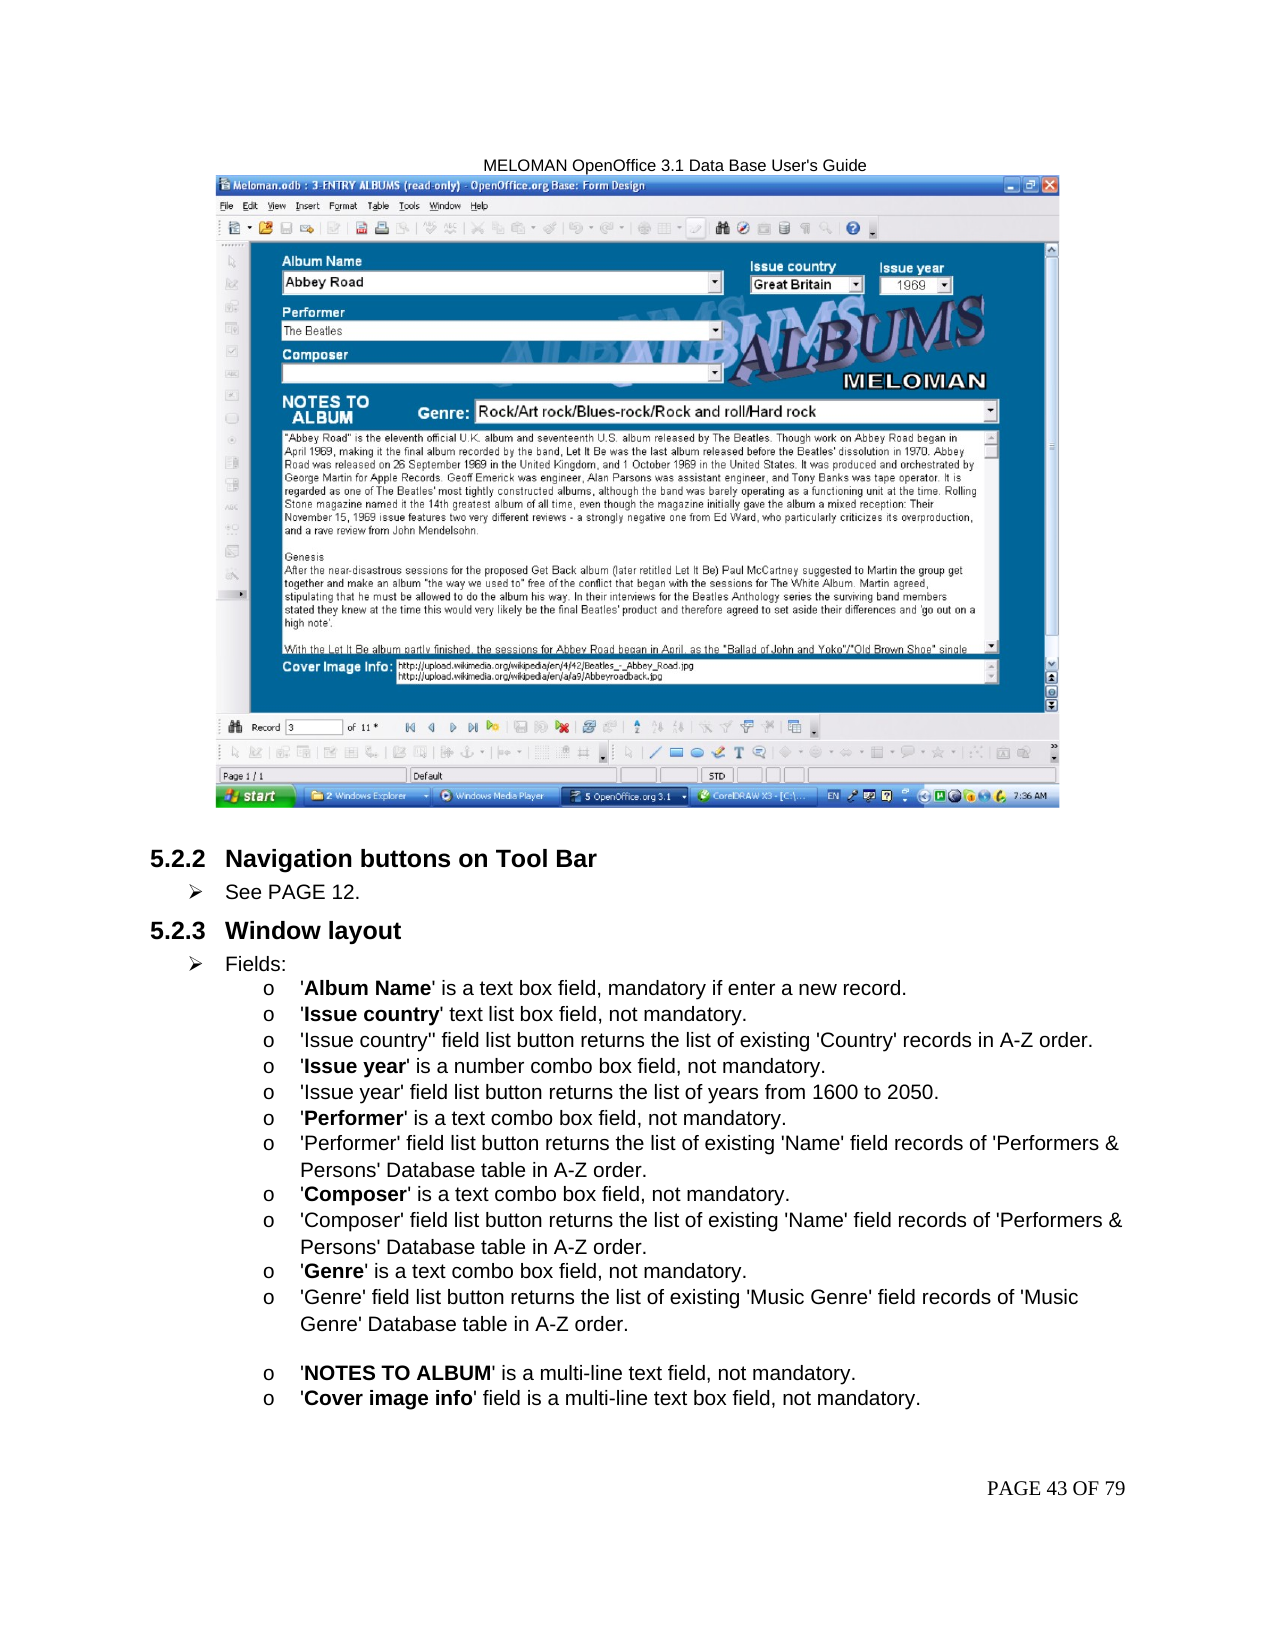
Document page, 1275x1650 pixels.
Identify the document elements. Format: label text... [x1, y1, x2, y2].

list 'Performer' is a text combo box field, not mandatory. [262, 1105, 1125, 1131]
subtitle Window layout [150, 916, 1125, 945]
list 'Issue year' field list button returns the list of years from 1600 to 2050. [262, 1079, 1125, 1105]
picture [215, 175, 1060, 808]
list 'Genre' is a text combo box field, not mandatory. [262, 1259, 1125, 1284]
list Fields: [187, 951, 1125, 976]
list 'NOTES TO ALBUM' is a multi-line text field, not mandatory. [262, 1360, 1125, 1386]
list 'Issue year' is a number combo box field, not mandatory. [262, 1054, 1125, 1079]
list 'Composer' field list button returns the list of existing 'Name' field records of 'Performers & Persons' Database table in A-Z order. [262, 1208, 1125, 1259]
list 'Album Name' is a text box field, mandatory if enter a new record. [262, 976, 1125, 1002]
list 'Issue country'' field list button returns the list of existing 'Country' records in A-Z order. [262, 1028, 1125, 1054]
list 'Issue country' text list box field, not mandatory. [262, 1002, 1125, 1028]
list 'Cover image info' field is a multi-line text box field, not mandatory. [262, 1386, 1125, 1412]
subtitle Navigation buttons on Tool Bar [150, 844, 1125, 872]
list 'Composer' is a text combo box field, not mandatory. [262, 1182, 1125, 1208]
list 'Genre' field list button returns the list of existing 'Music Genre' field records of 'Music Genre' Database table in A-Z order. [262, 1284, 1125, 1335]
list See PAGE 12. [187, 879, 1125, 904]
list 'Performer' field list button returns the list of existing 'Name' field records of 'Performers & Persons' Database table in A-Z order. [262, 1131, 1125, 1182]
